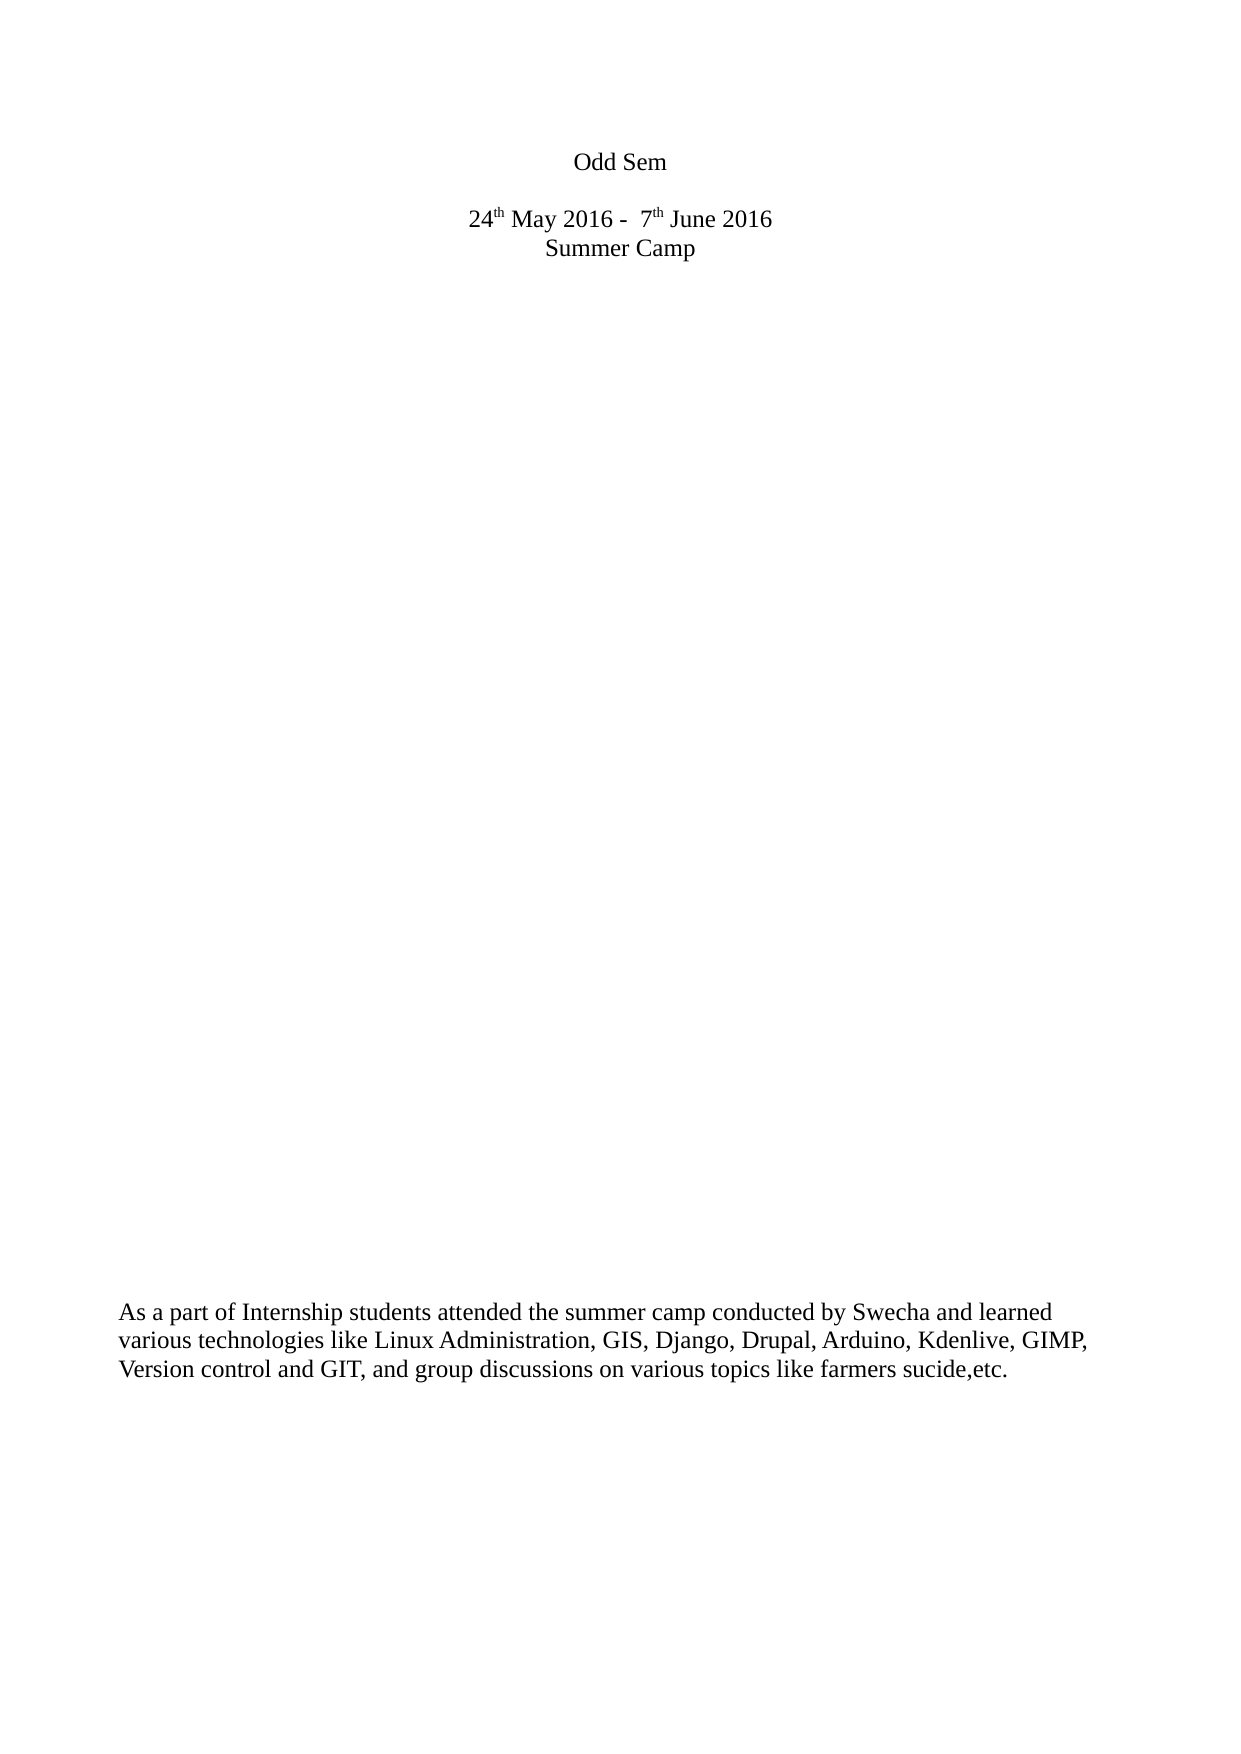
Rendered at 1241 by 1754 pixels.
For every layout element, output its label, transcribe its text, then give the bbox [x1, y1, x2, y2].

text As a part of Internship students attended the summer camp conducted by Swecha and learned various technologies like Linux Administration, GIS, Django, Drupal, Arduino, Kdenlive, GIMP, Version control and GIT, and group discussions on various topics like farmers sucide,etc. [118, 1297, 1122, 1383]
text Odd Sem [118, 147, 1122, 176]
text 24th May 2016 - 7th June 2016 [118, 204, 1122, 233]
text Summer Camp [118, 233, 1122, 262]
